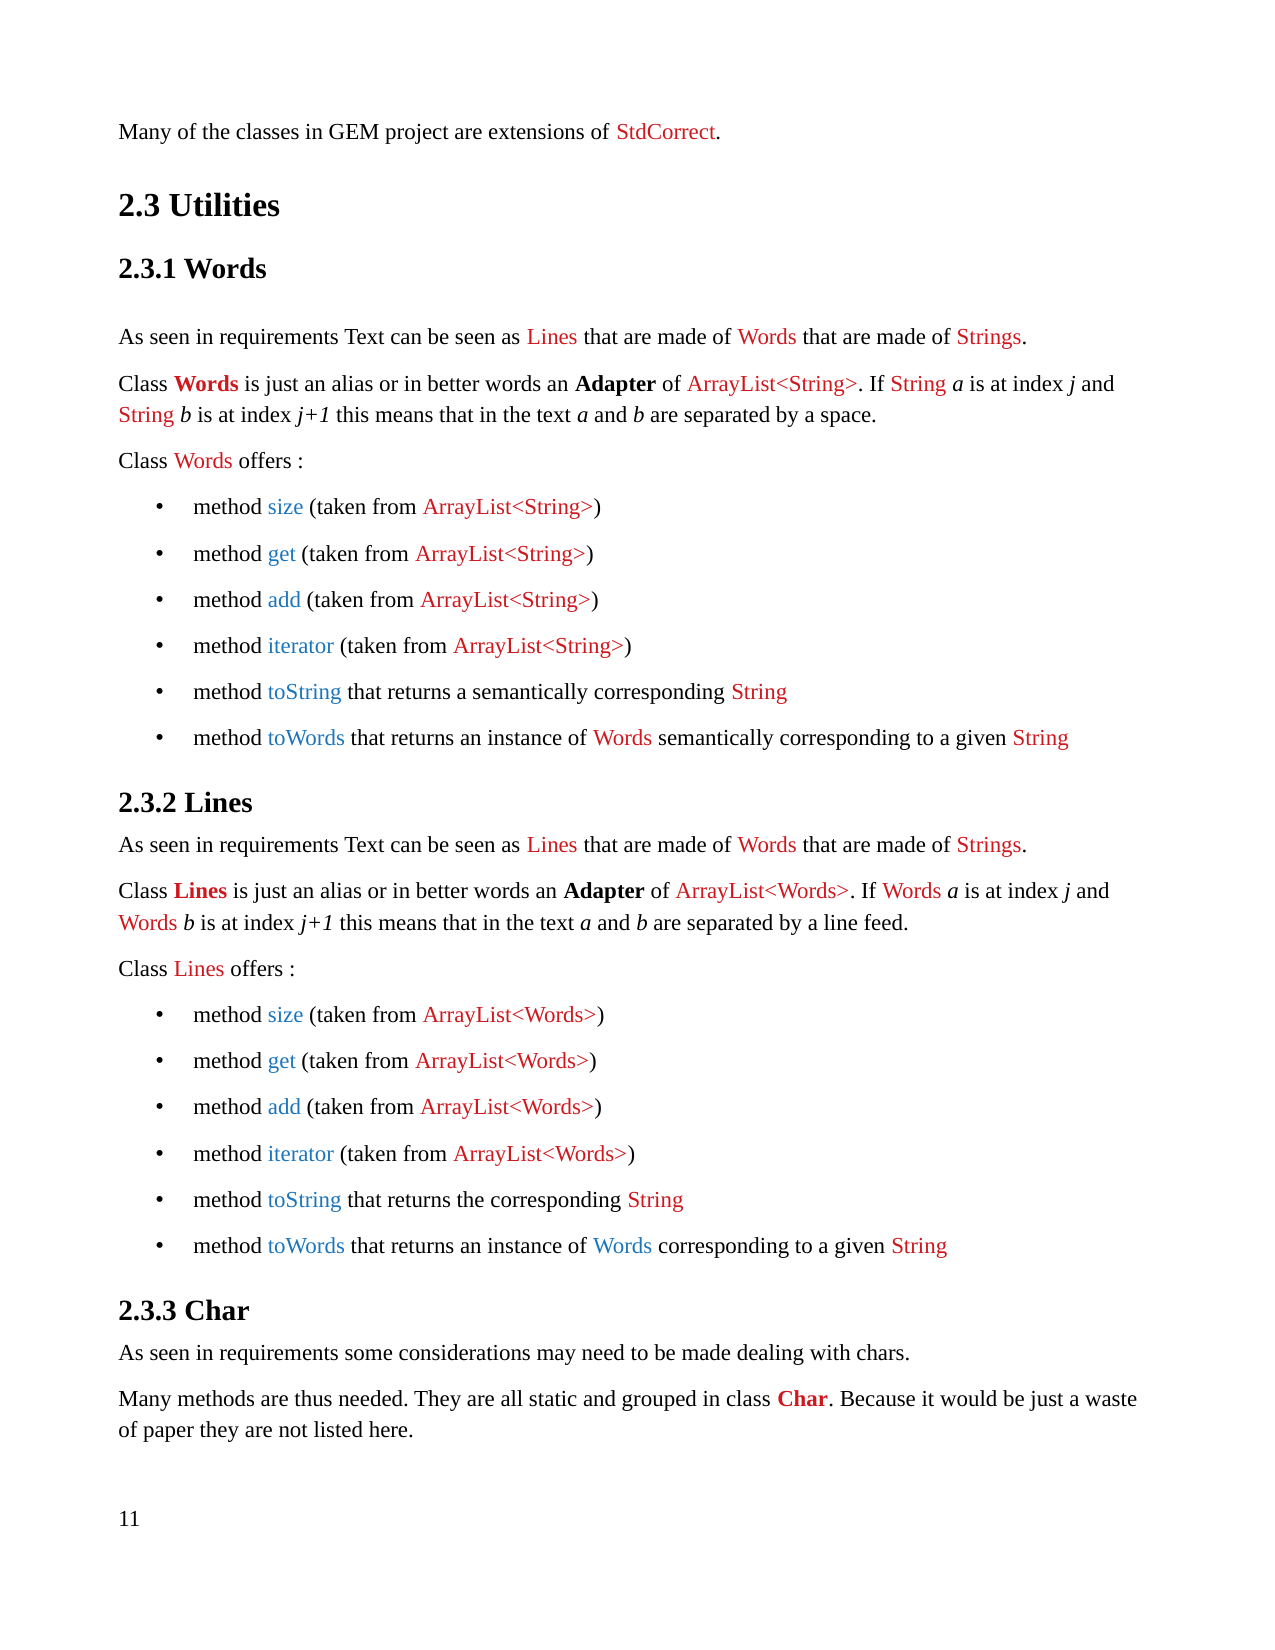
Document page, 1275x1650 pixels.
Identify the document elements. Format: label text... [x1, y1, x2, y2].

list method iterator (taken from ArrayList<String>) [156, 632, 1157, 658]
text As seen in requirements some considerations may need to be made dealing with chars. [118, 1339, 1157, 1365]
list method add (taken from ArrayList<Words>) [156, 1093, 1157, 1120]
subtitle 2.3.1 Words [118, 251, 1157, 284]
text As seen in requirements Text can be seen as Lines that are made of Words that are made of Strings. [118, 831, 1157, 857]
text Class Lines is just an alias or in better words an Adapter of ArrayList<Words>. If Words a is at index j and Words b is at index j+1 this means that in the text a and b are separated by a line feed. [118, 877, 1157, 935]
list method size (taken from ArrayList<Words>) [156, 1001, 1157, 1027]
list method iterator (taken from ArrayList<Words>) [156, 1139, 1157, 1166]
text Class Words is just an alias or in better words an Adapter of ArrayList<String>. If String a is at index j and String b is at index j+1 this means that in the text a and b are separated by a space. [118, 369, 1157, 427]
text Many of the classes in GEM project are extensions of StdCorrect. [118, 118, 1157, 144]
text Class Lines offers : [118, 955, 1157, 981]
list method toString that returns a semantically corresponding String [156, 678, 1157, 704]
list method get (taken from ArrayList<String>) [156, 539, 1157, 566]
text As seen in requirements Text can be seen as Lines that are made of Words that are made of Strings. [118, 323, 1157, 350]
list method size (taken from ArrayList<String>) [156, 493, 1157, 520]
list method add (taken from ArrayList<String>) [156, 586, 1157, 612]
text Many methods are thus needed. They are all static and grouped in class Char. Because it would be just a waste of paper they are not listed here. [118, 1385, 1157, 1443]
list method toWords that returns an instance of Words semantically corresponding to a given String [156, 724, 1157, 751]
text Class Words offers : [118, 447, 1157, 474]
list method get (taken from ArrayList<Words>) [156, 1047, 1157, 1074]
subtitle 2.3.3 Char [118, 1293, 1157, 1326]
list method toWords that returns an instance of Words corresponding to a given String [156, 1232, 1157, 1258]
subtitle 2.3 Utilities [118, 185, 1157, 224]
subtitle 2.3.2 Lines [118, 785, 1157, 819]
list method toString that returns the corresponding String [156, 1186, 1157, 1212]
